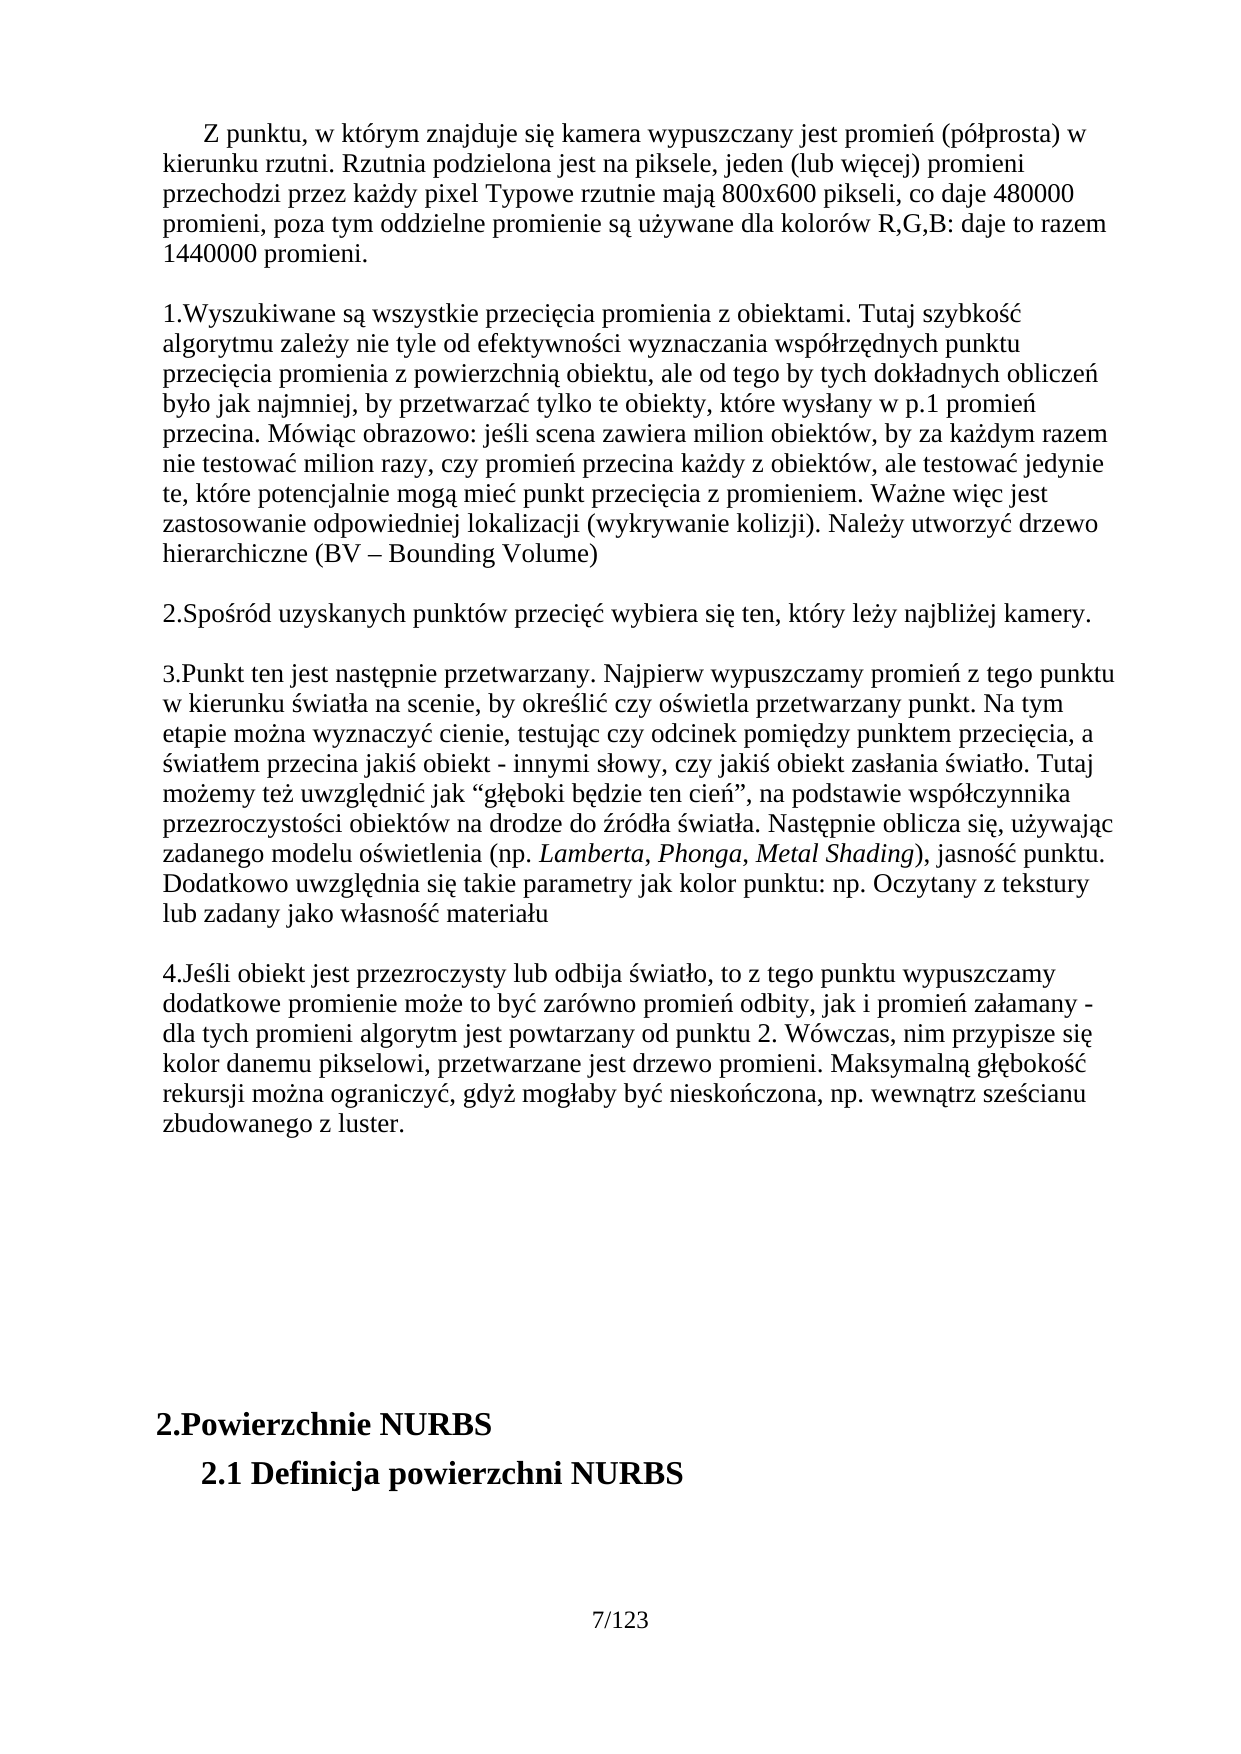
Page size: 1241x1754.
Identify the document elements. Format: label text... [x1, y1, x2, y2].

list Wyszukiwane są wszystkie przecięcia promienia z obiektami. Tutaj szybkość algorytmu zależy nie tyle od efektywności wyznaczania współrzędnych punktu przecięcia promienia z powierzchnią obiektu, ale od tego by tych dokładnych obliczeń było jak najmniej, by przetwarzać tylko te obiekty, które wysłany w p.1 promień przecina. Mówiąc obrazowo: jeśli scena zawiera milion obiektów, by za każdym razem nie testować milion razy, czy promień przecina każdy z obiektów, ale testować jedynie te, które potencjalnie mogą mieć punkt przecięcia z promieniem. Ważne więc jest zastosowanie odpowiedniej lokalizacji (wykrywanie kolizji). Należy utworzyć drzewo hierarchiczne (BV – Bounding Volume) [162, 298, 1122, 568]
list Definicja powierzchni NURBS [201, 1455, 1122, 1492]
list Z punktu, w którym znajduje się kamera wypuszczany jest promień (półprosta) w kierunku rzutni. Rzutnia podzielona jest na piksele, jeden (lub więcej) promieni przechodzi przez każdy pixel Typowe rzutnie mają 800x600 pikseli, co daje 480000 promieni, poza tym oddzielne promienie są używane dla kolorów R,G,B: daje to razem 1440000 promieni. [162, 118, 1122, 268]
list Punkt ten jest następnie przetwarzany. Najpierw wypuszczamy promień z tego punktu w kierunku światła na scenie, by określić czy oświetla przetwarzany punkt. Na tym etapie można wyznaczyć cienie, testując czy odcinek pomiędzy punktem przecięcia, a światłem przecina jakiś obiekt - innymi słowy, czy jakiś obiekt zasłania światło. Tutaj możemy też uwzględnić jak “głęboki będzie ten cień”, na podstawie współczynnika przezroczystości obiektów na drodze do źródła światła. Następnie oblicza się, używając zadanego modelu oświetlenia (np. Lamberta, Phonga, Metal Shading), jasność punktu. Dodatkowo uwzględnia się takie parametry jak kolor punktu: np. Oczytany z tekstury lub zadany jako własność materiału [162, 658, 1122, 928]
list Jeśli obiekt jest przezroczysty lub odbija światło, to z tego punktu wypuszczamy dodatkowe promienie może to być zarówno promień odbity, jak i promień załamany - dla tych promieni algorytm jest powtarzany od punktu 2. Wówczas, nim przypisze się kolor danemu pikselowi, przetwarzane jest drzewo promieni. Maksymalną głębokość rekursji można ograniczyć, gdyż mogłaby być nieskończona, np. wewnątrz sześcianu zbudowanego z luster. [162, 958, 1122, 1138]
list Spośród uzyskanych punktów przecięć wybiera się ten, który leży najbliżej kamery. [162, 598, 1122, 628]
list Powierzchnie NURBS [156, 1406, 1122, 1442]
